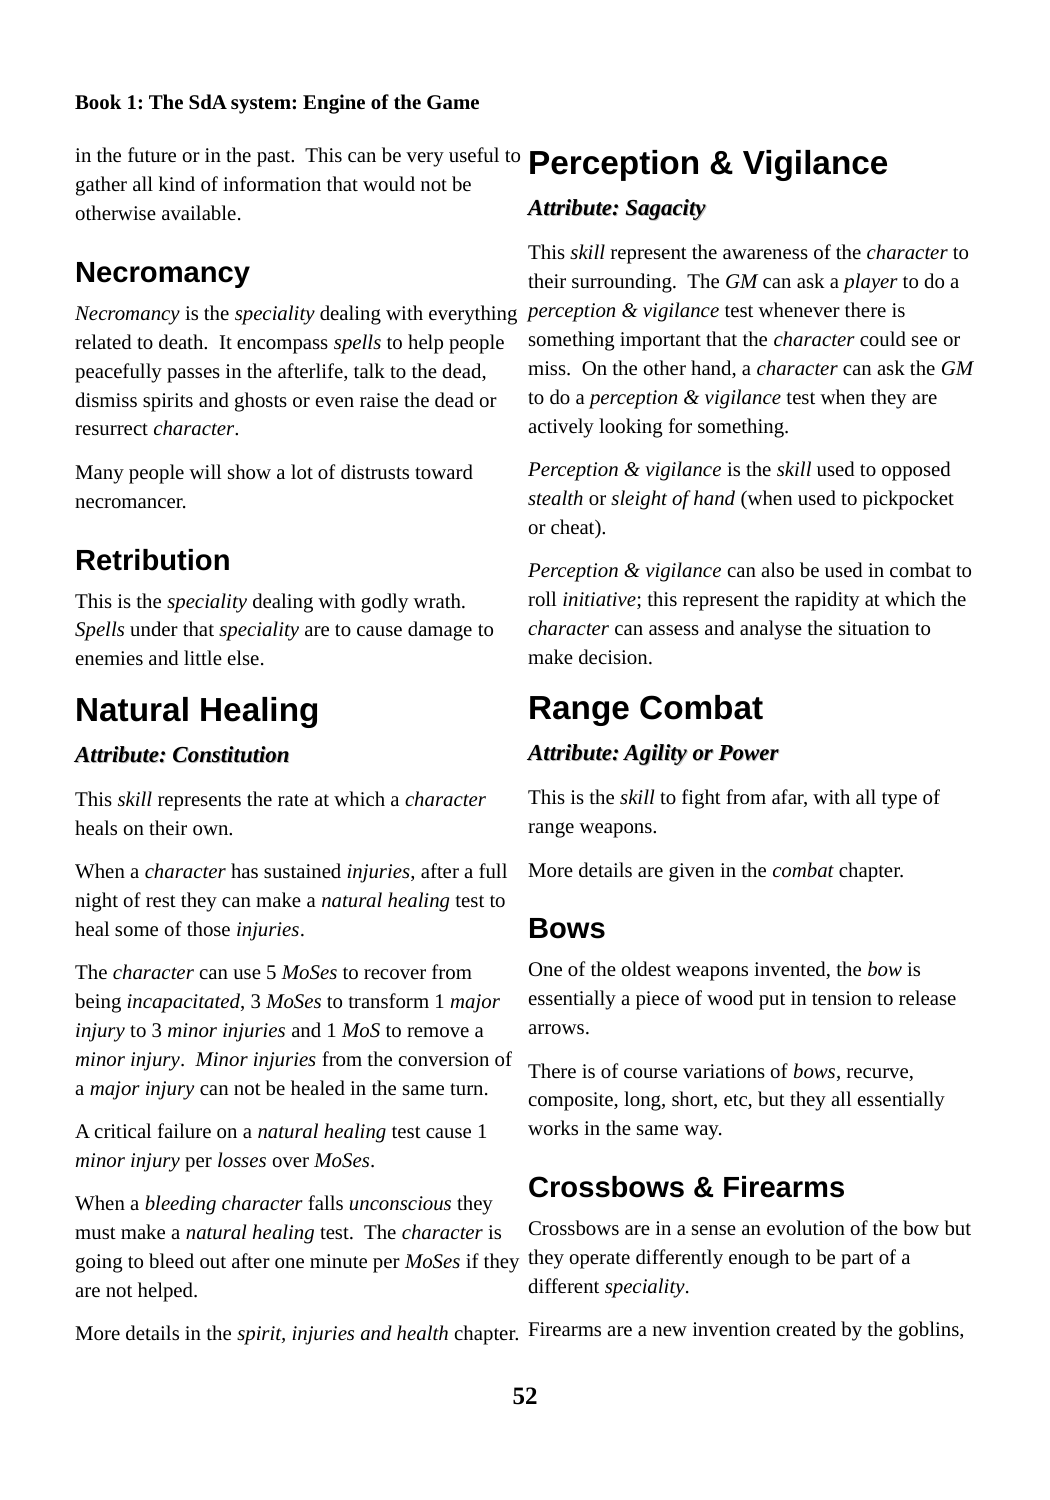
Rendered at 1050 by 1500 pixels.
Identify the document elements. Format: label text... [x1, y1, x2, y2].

subtitle Crossbows & Firearms [528, 1170, 975, 1204]
text Necromancy is the speciality dealing with everything related to death. It encompass spells to help people peacefully passes in the afterlife, talk to the dead, dismiss spirits and ghosts or even raise the dead or resurrect character. [75, 301, 522, 440]
text Crossbows are in a sense an evolution of the bow but they operate differently enough to be part of a different speciality. [528, 1216, 975, 1298]
text There is of course variations of bows, recurve, composite, long, short, etc, but they all essentially works in the same way. [528, 1058, 975, 1140]
subtitle Perception & Vigilance [528, 143, 975, 182]
text This is the speciality dealing with godly wrath. Spells under that speciality are to cause damage to enemies and little else. [75, 588, 522, 670]
text A critical failure on a natural healing test cause 1 minor injury per losses over MoSes. [75, 1119, 522, 1172]
subtitle Range Combat [528, 688, 975, 727]
text More details are given in the combat chapter. [528, 857, 975, 882]
text When a bleeding character falls unconscious they must make a natural healing test. The character is going to bleed out after one minute per MoSes if they are not helped. [75, 1191, 522, 1302]
text When a character has sustained injuries, after a full night of rest they can make a natural healing test to heal some of those injuries. [75, 859, 522, 941]
text This skill represents the rate at which a character heals on their own. [75, 787, 522, 840]
subtitle Necromancy [75, 255, 522, 288]
text Attribute: Sagacity [528, 194, 975, 221]
text One of the oldest weapons invented, the bow is essentially a piece of wood put in tension to release arrows. [528, 957, 975, 1039]
text Firearms are a new invention created by the goblins, [528, 1317, 975, 1341]
text More details in the spirit, injuries and health chapter. [75, 1321, 522, 1345]
subtitle Retribution [75, 542, 522, 576]
text This is the skill to fight from afar, with all type of range weapons. [528, 785, 975, 838]
text The character can use 5 MoSes to recover from being incapacitated, 3 MoSes to transform 1 major injury to 3 minor injuries and 1 MoS to remove a minor injury. Minor injuries from the conversion of a major injury can not be healed in the same turn. [75, 960, 522, 1100]
text Perception & vigilance can also be used in combat to roll initiative; this represent the rapidity at which the character can assess and analyse the situation to make decision. [528, 558, 975, 669]
subtitle Natural Healing [75, 690, 522, 728]
subtitle Bows [528, 911, 975, 945]
text Many people will show a lot of distrusts toward necromancer. [75, 460, 522, 513]
text in the future or in the past. This can be very useful to gather all kind of information that would not be otherwise available. [75, 143, 522, 225]
text This skill represent the awareness of the character to their surrounding. The GM can ask a player to do a perception & vigilance test whenever there is something important that the character could see or miss. On the other hand, a character can ask the GM to do a perception & vigilance test when they are actively looking for something. [528, 240, 975, 438]
text Attribute: Agility or Power [528, 739, 975, 765]
text Attribute: Constitution [75, 741, 522, 767]
text Perception & vigilance is the skill used to opposed stealth or sleight of hand (when used to pickpocket or cheat). [528, 457, 975, 539]
